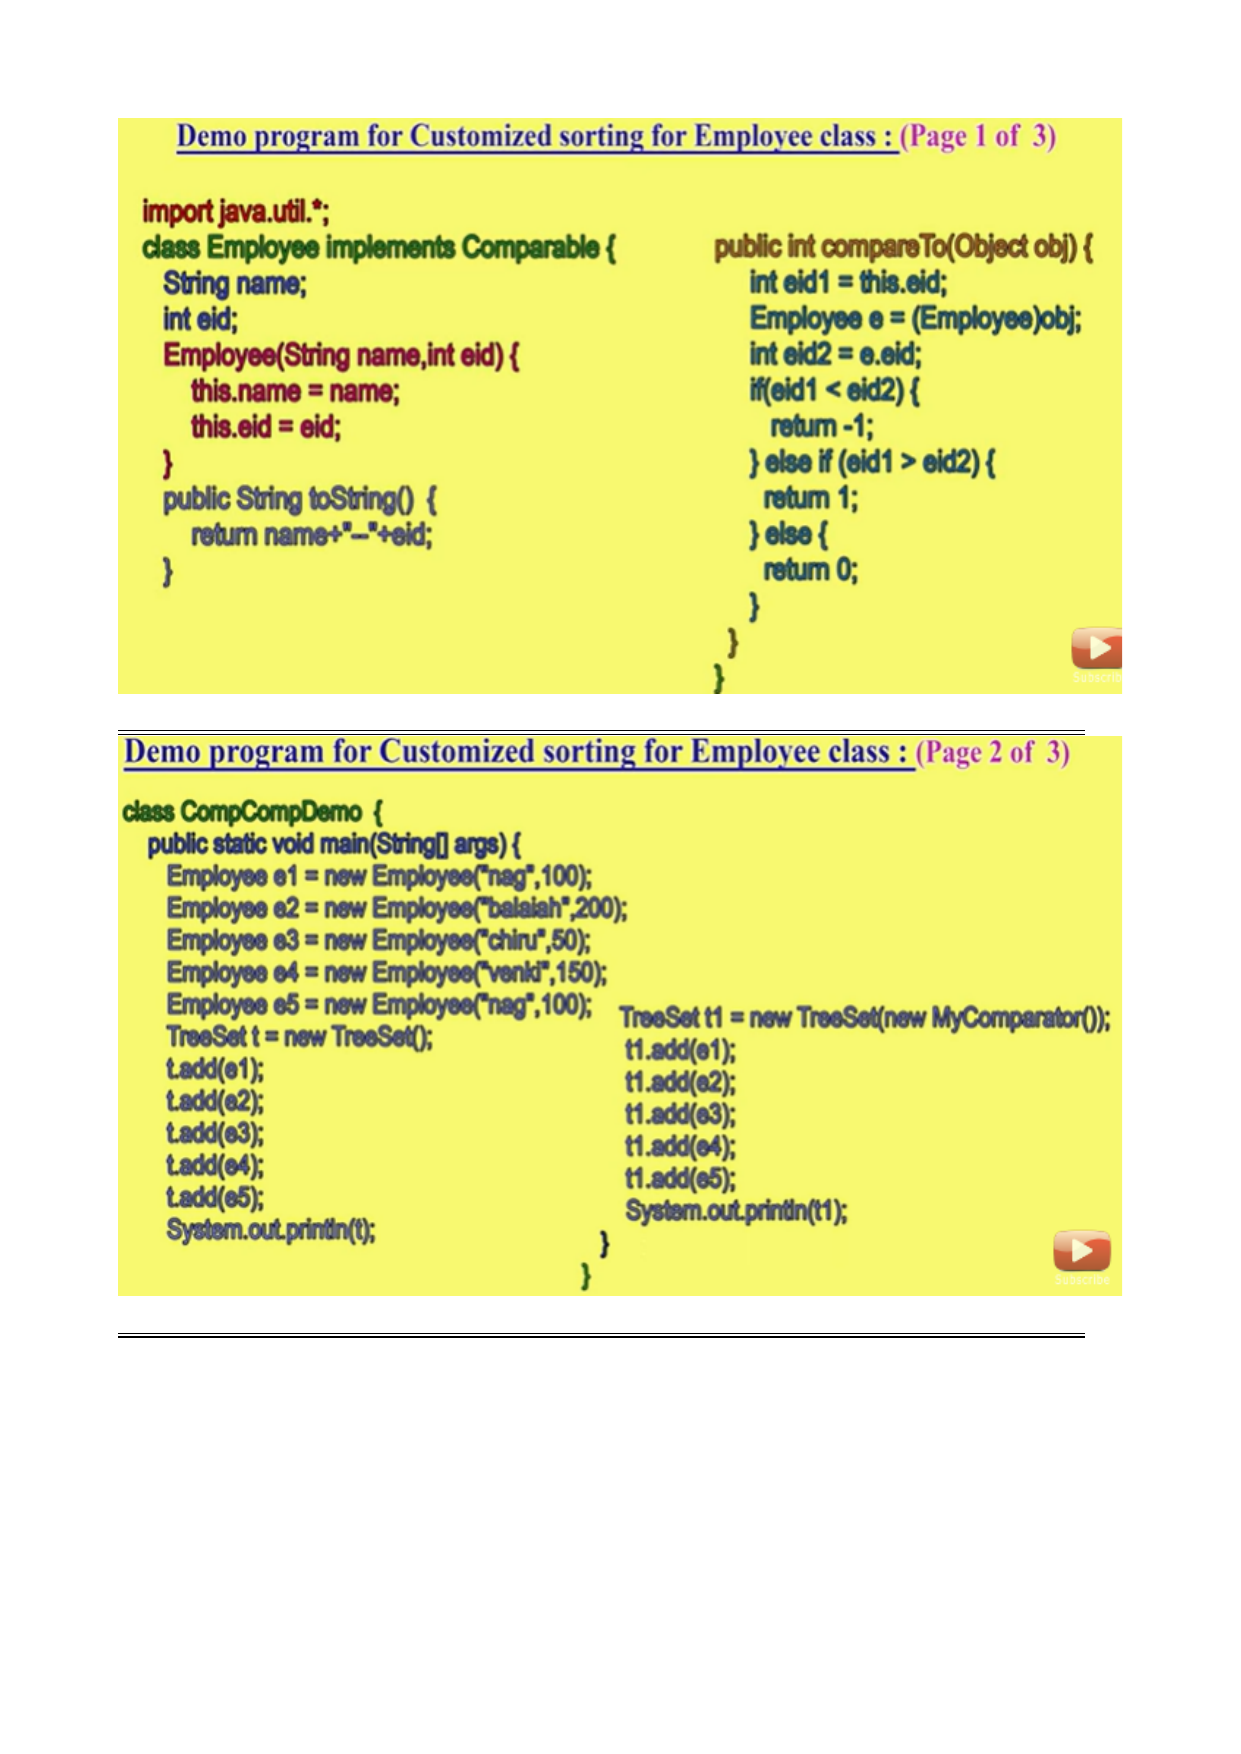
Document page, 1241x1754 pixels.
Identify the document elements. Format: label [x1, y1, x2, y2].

picture [118, 736, 1123, 1296]
picture [118, 118, 1123, 694]
